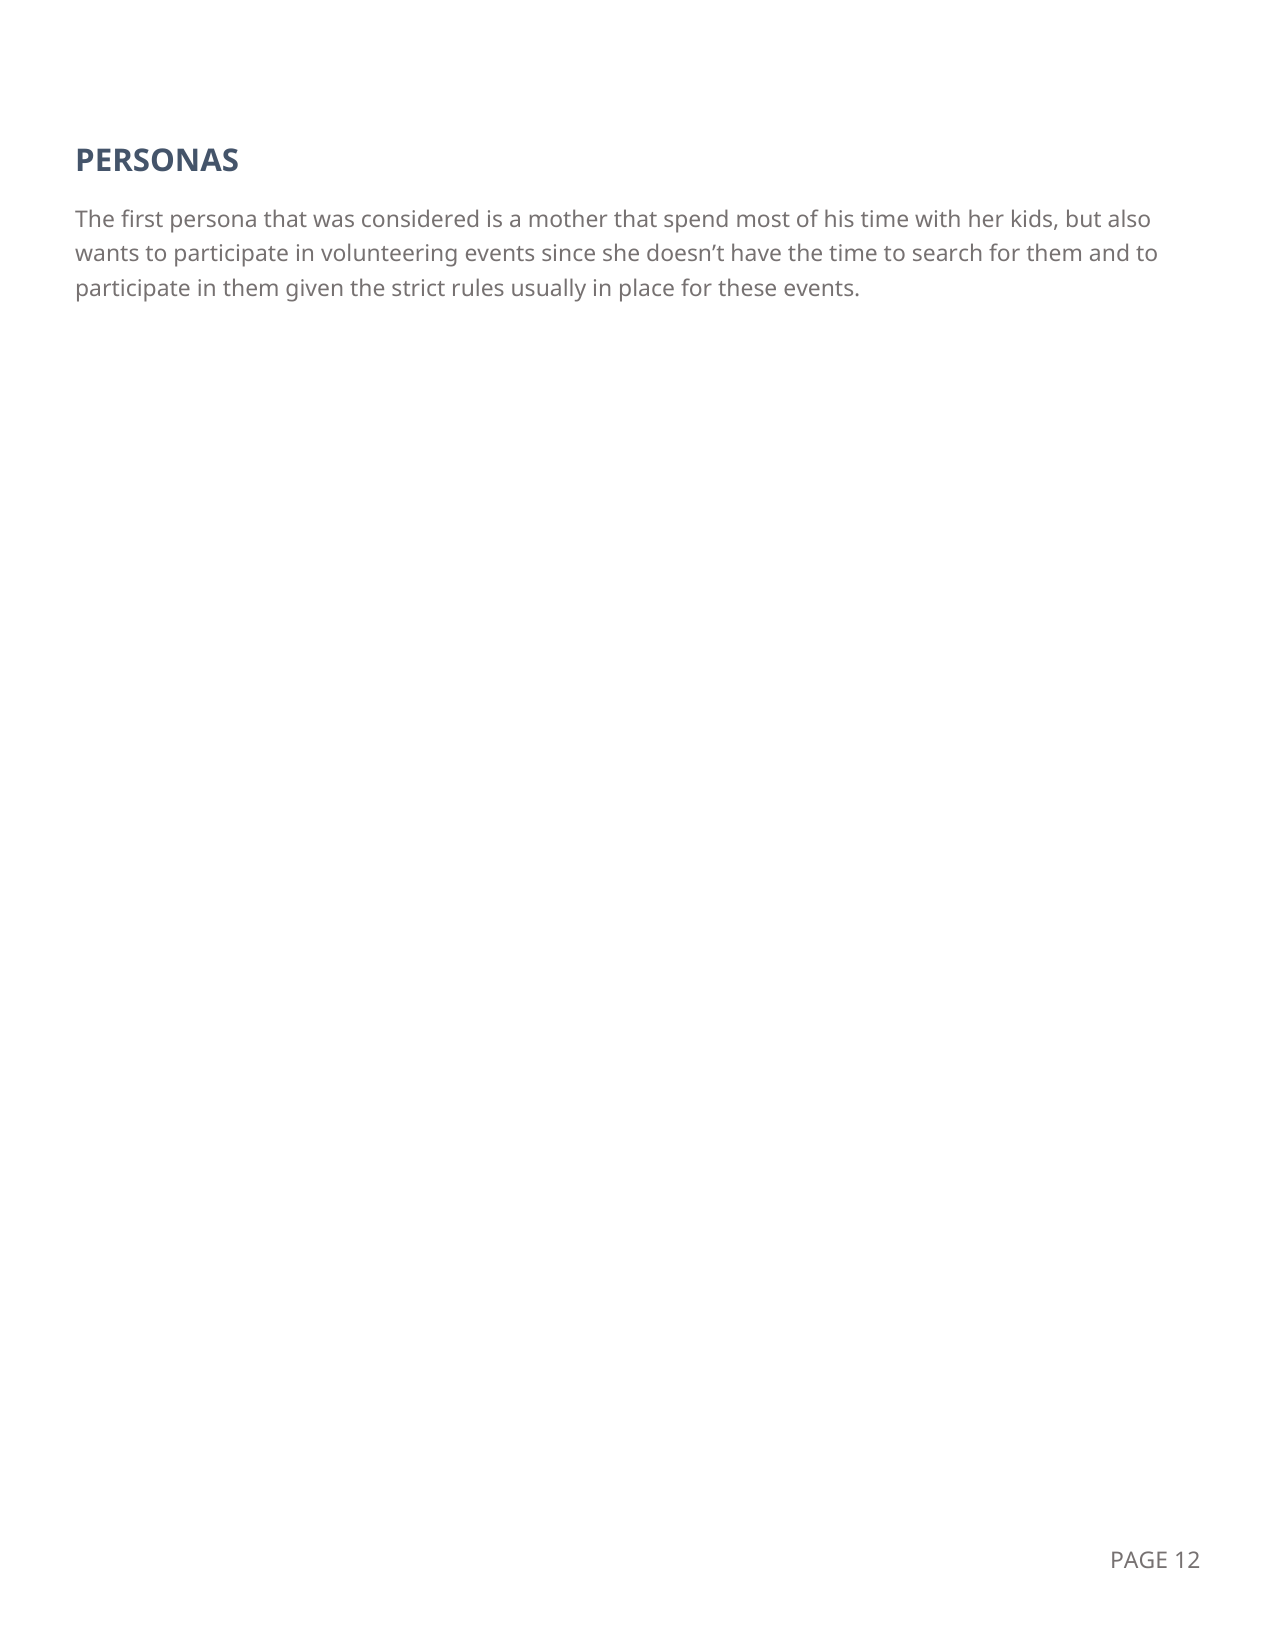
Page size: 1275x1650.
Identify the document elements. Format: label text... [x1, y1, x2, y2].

text The first persona that was considered is a mother that spend most of his time with her kids, but also wants to participate in volunteering events since she doesn’t have the time to search for them and to participate in them given the strict rules usually in place for these events. [75, 203, 1200, 303]
subtitle PERSONAS [75, 137, 1200, 180]
